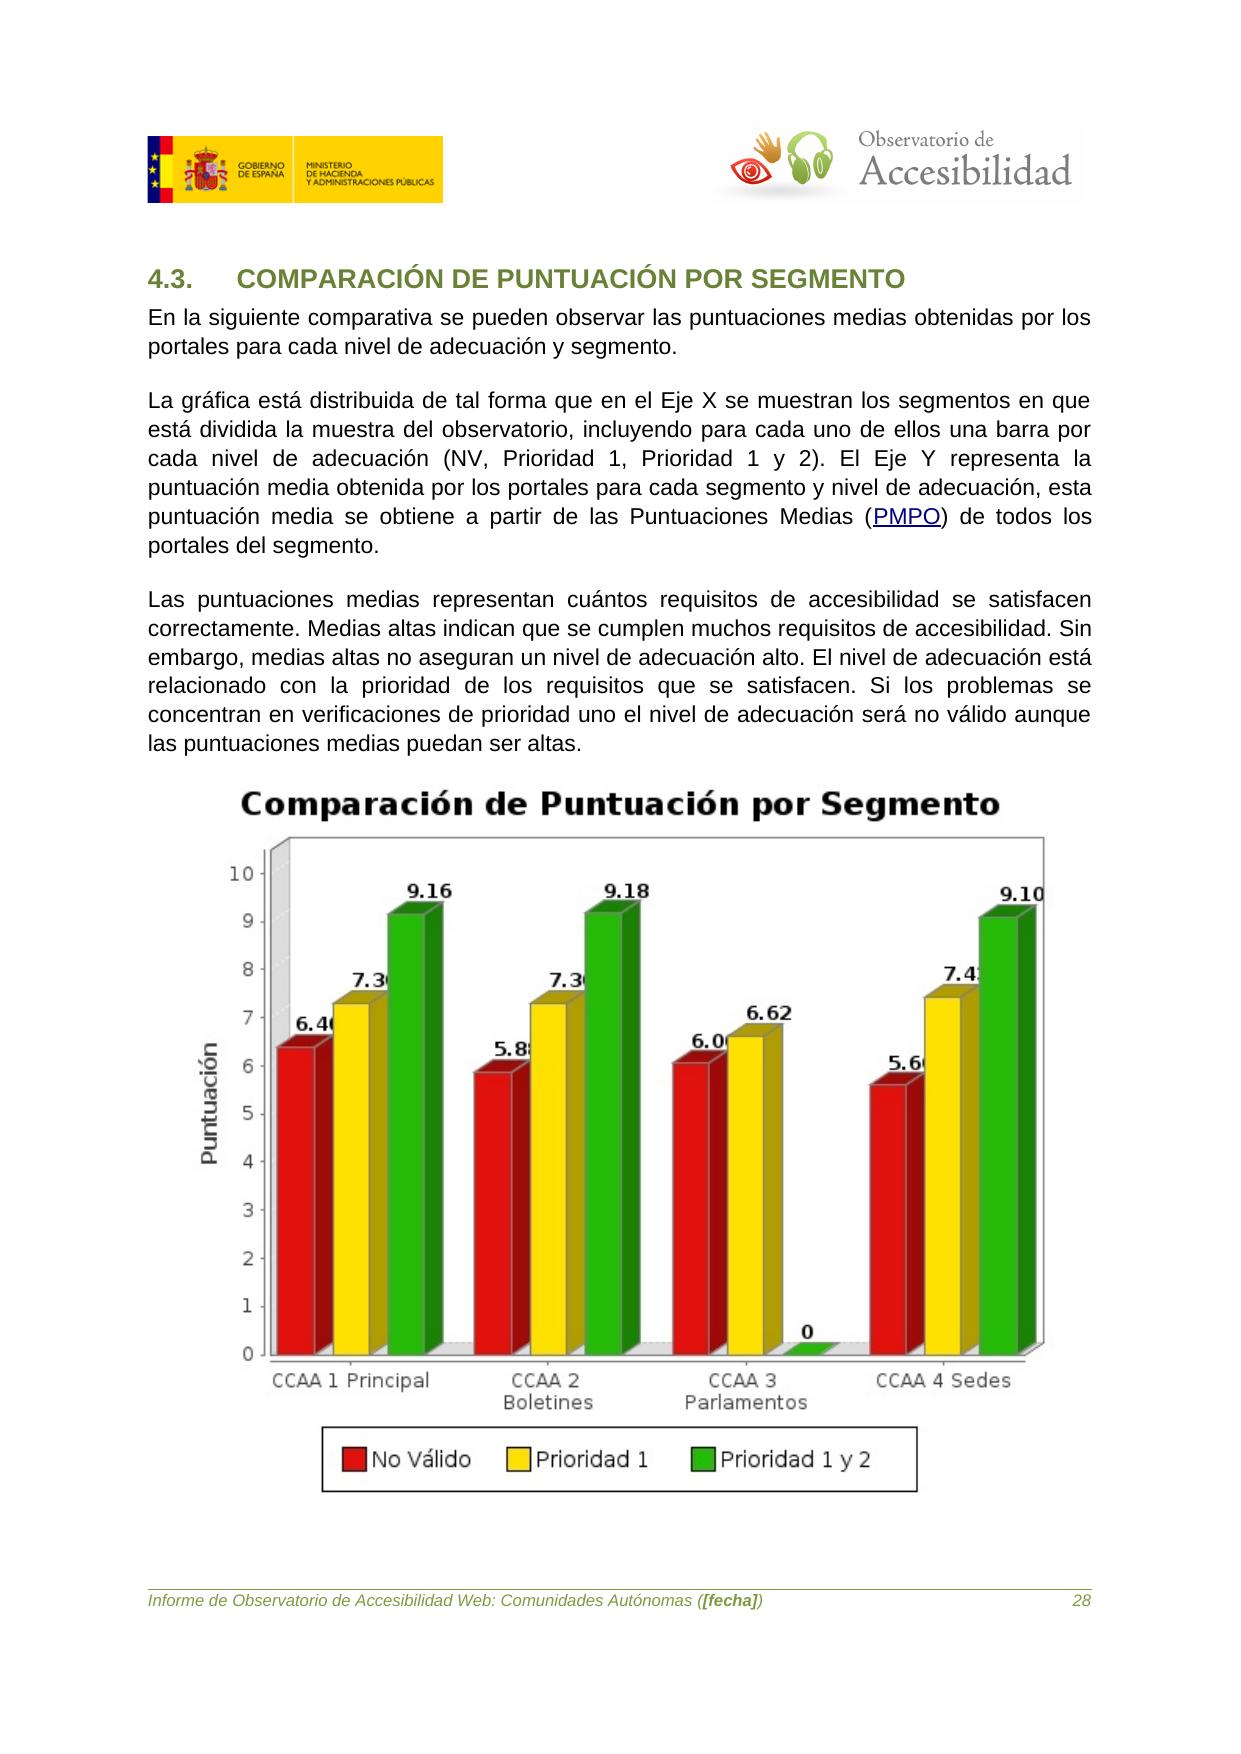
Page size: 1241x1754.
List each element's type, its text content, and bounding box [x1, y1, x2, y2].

picture [147, 136, 443, 203]
text Las puntuaciones medias representan cuántos requisitos de accesibilidad se satisfacen correctamente. Medias altas indican que se cumplen muchos requisitos de accesibilidad. Sin embargo, medias altas no aseguran un nivel de adecuación alto. El nivel de adecuación está relacionado con la prioridad de los requisitos que se satisfacen. Si los problemas se concentran en verificaciones de prioridad uno el nivel de adecuación será no válido aunque las puntuaciones medias puedan ser altas. [148, 586, 1092, 757]
picture [178, 784, 1062, 1494]
text En la siguiente comparativa se pueden observar las puntuaciones medias obtenidas por los portales para cada nivel de adecuación y segmento. [148, 304, 1092, 359]
list Comparación de puntuación por segmento [148, 263, 1092, 294]
picture [710, 122, 1086, 205]
text La gráfica está distribuida de tal forma que en el Eje X se muestran los segmentos en que está dividida la muestra del observatorio, incluyendo para cada uno de ellos una barra por cada nivel de adecuación (NV, Prioridad 1, Prioridad 1 y 2). El Eje Y representa la puntuación media obtenida por los portales para cada segmento y nivel de adecuación, esta puntuación media se obtiene a partir de las Puntuaciones Medias (PMPO) de todos los portales del segmento. [148, 387, 1092, 558]
